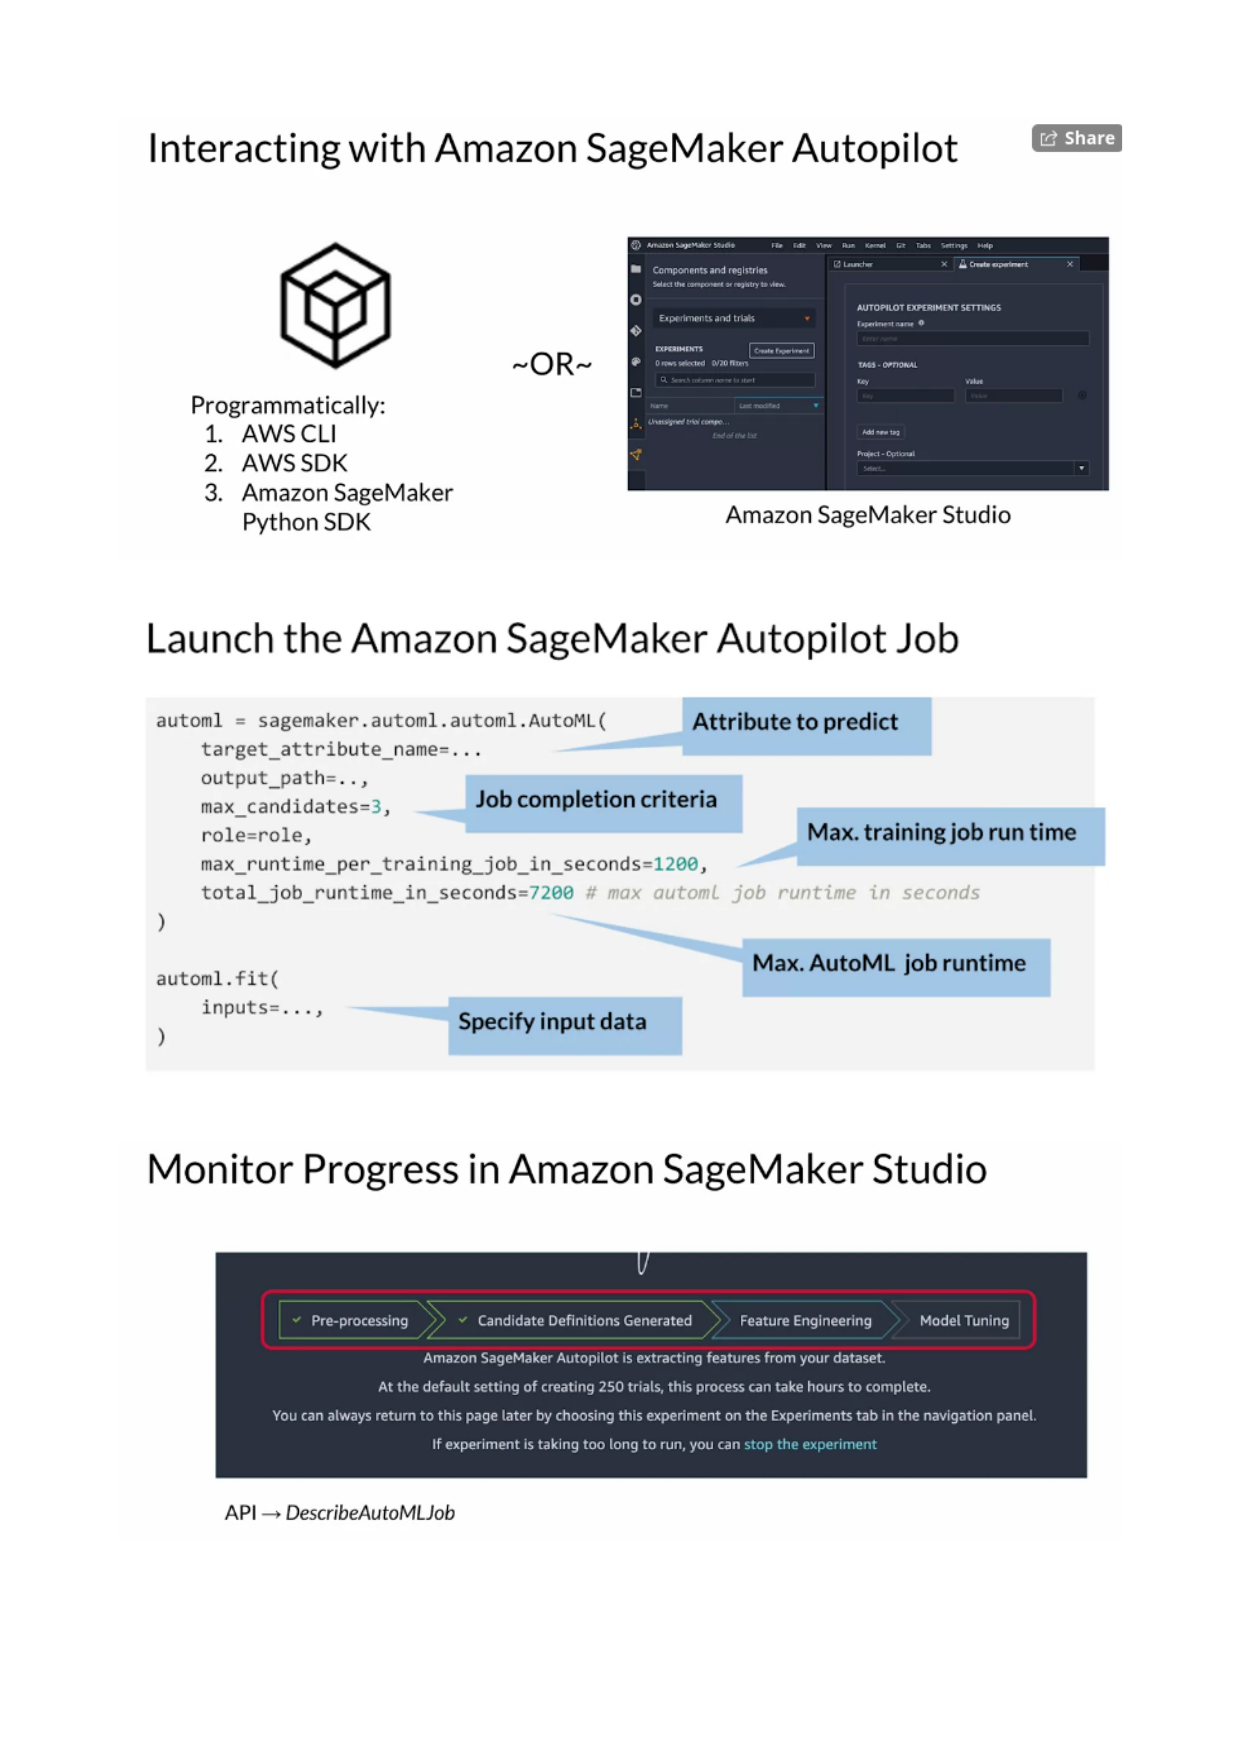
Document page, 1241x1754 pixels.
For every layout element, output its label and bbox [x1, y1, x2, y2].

picture [118, 118, 1123, 561]
picture [118, 612, 1123, 1090]
picture [118, 1141, 1123, 1542]
